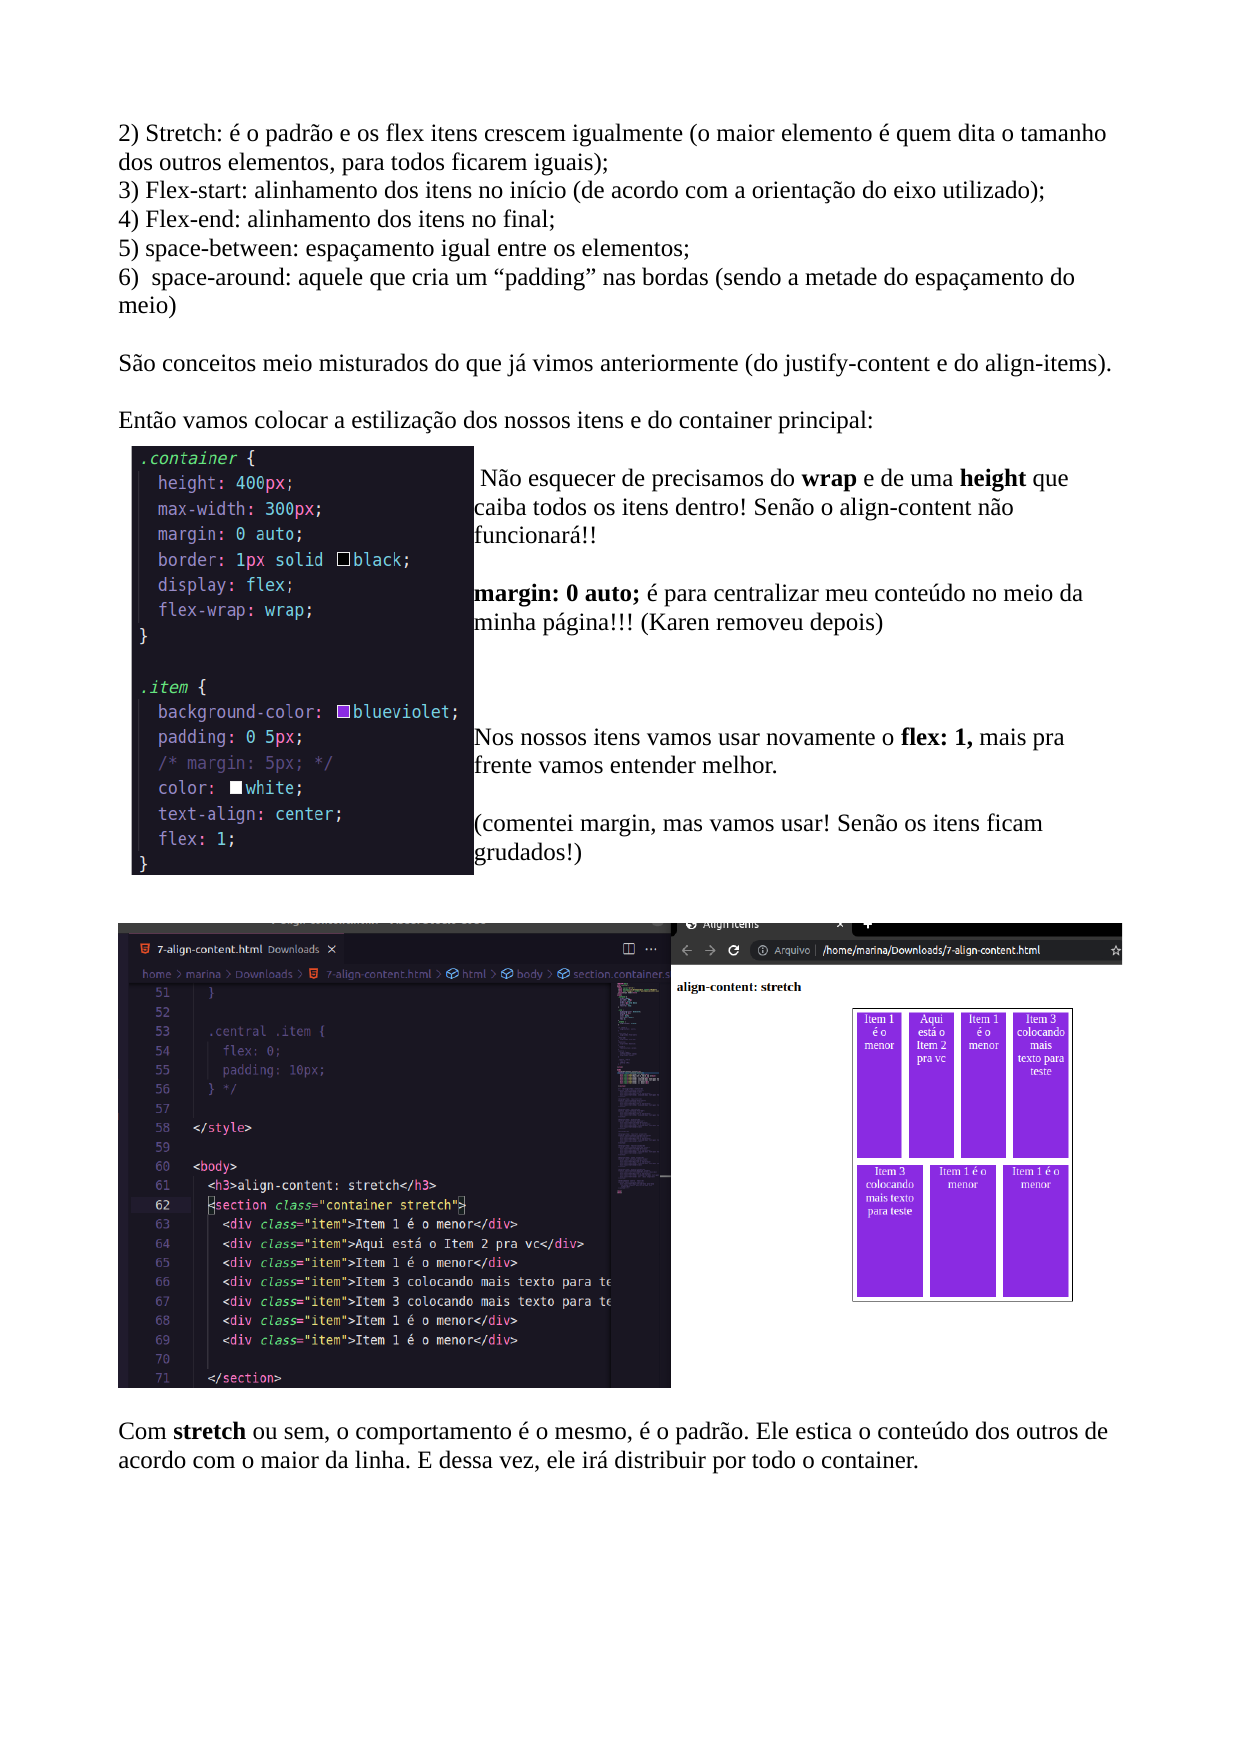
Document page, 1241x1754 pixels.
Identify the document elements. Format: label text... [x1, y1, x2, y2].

text 6) space-around: aquele que cria um “padding” nas bordas (sendo a metade do espaçamento do meio) [118, 262, 1122, 319]
text 4) Flex-end: alinhamento dos itens no final; [118, 204, 1122, 233]
text 2) Stretch: é o padrão e os flex itens crescem igualmente (o maior elemento é quem dita o tamanho dos outros elementos, para todos ficarem iguais); [118, 118, 1122, 176]
text 3) Flex-start: alinhamento dos itens no início (de acordo com a orientação do eixo utilizado); [118, 176, 1122, 204]
text (comentei margin, mas vamos usar! Senão os itens ficam grudados!) [474, 808, 1122, 866]
picture [131, 446, 474, 875]
text Nos nossos itens vamos usar novamente o flex: 1, mais pra frente vamos entender melhor. [474, 722, 1122, 779]
text Não esquecer de precisamos do wrap e de uma height que caiba todos os itens dentro! Senão o align-content não funcionará!! [474, 463, 1122, 549]
picture [118, 923, 1123, 1388]
text Então vamos colocar a estilização dos nossos itens e do container principal: [118, 406, 1122, 434]
text margin: 0 auto; é para centralizar meu conteúdo no meio da minha página!!! (Karen removeu depois) [474, 578, 1122, 636]
text São conceitos meio misturados do que já vimos anteriormente (do justify-content e do align-items). [118, 348, 1122, 377]
text Com stretch ou sem, o comportamento é o mesmo, é o padrão. Ele estica o conteúdo dos outros de acordo com o maior da linha. E dessa vez, ele irá distribuir por todo o container. [118, 1416, 1122, 1474]
text 5) space-between: espaçamento igual entre os elementos; [118, 233, 1122, 262]
